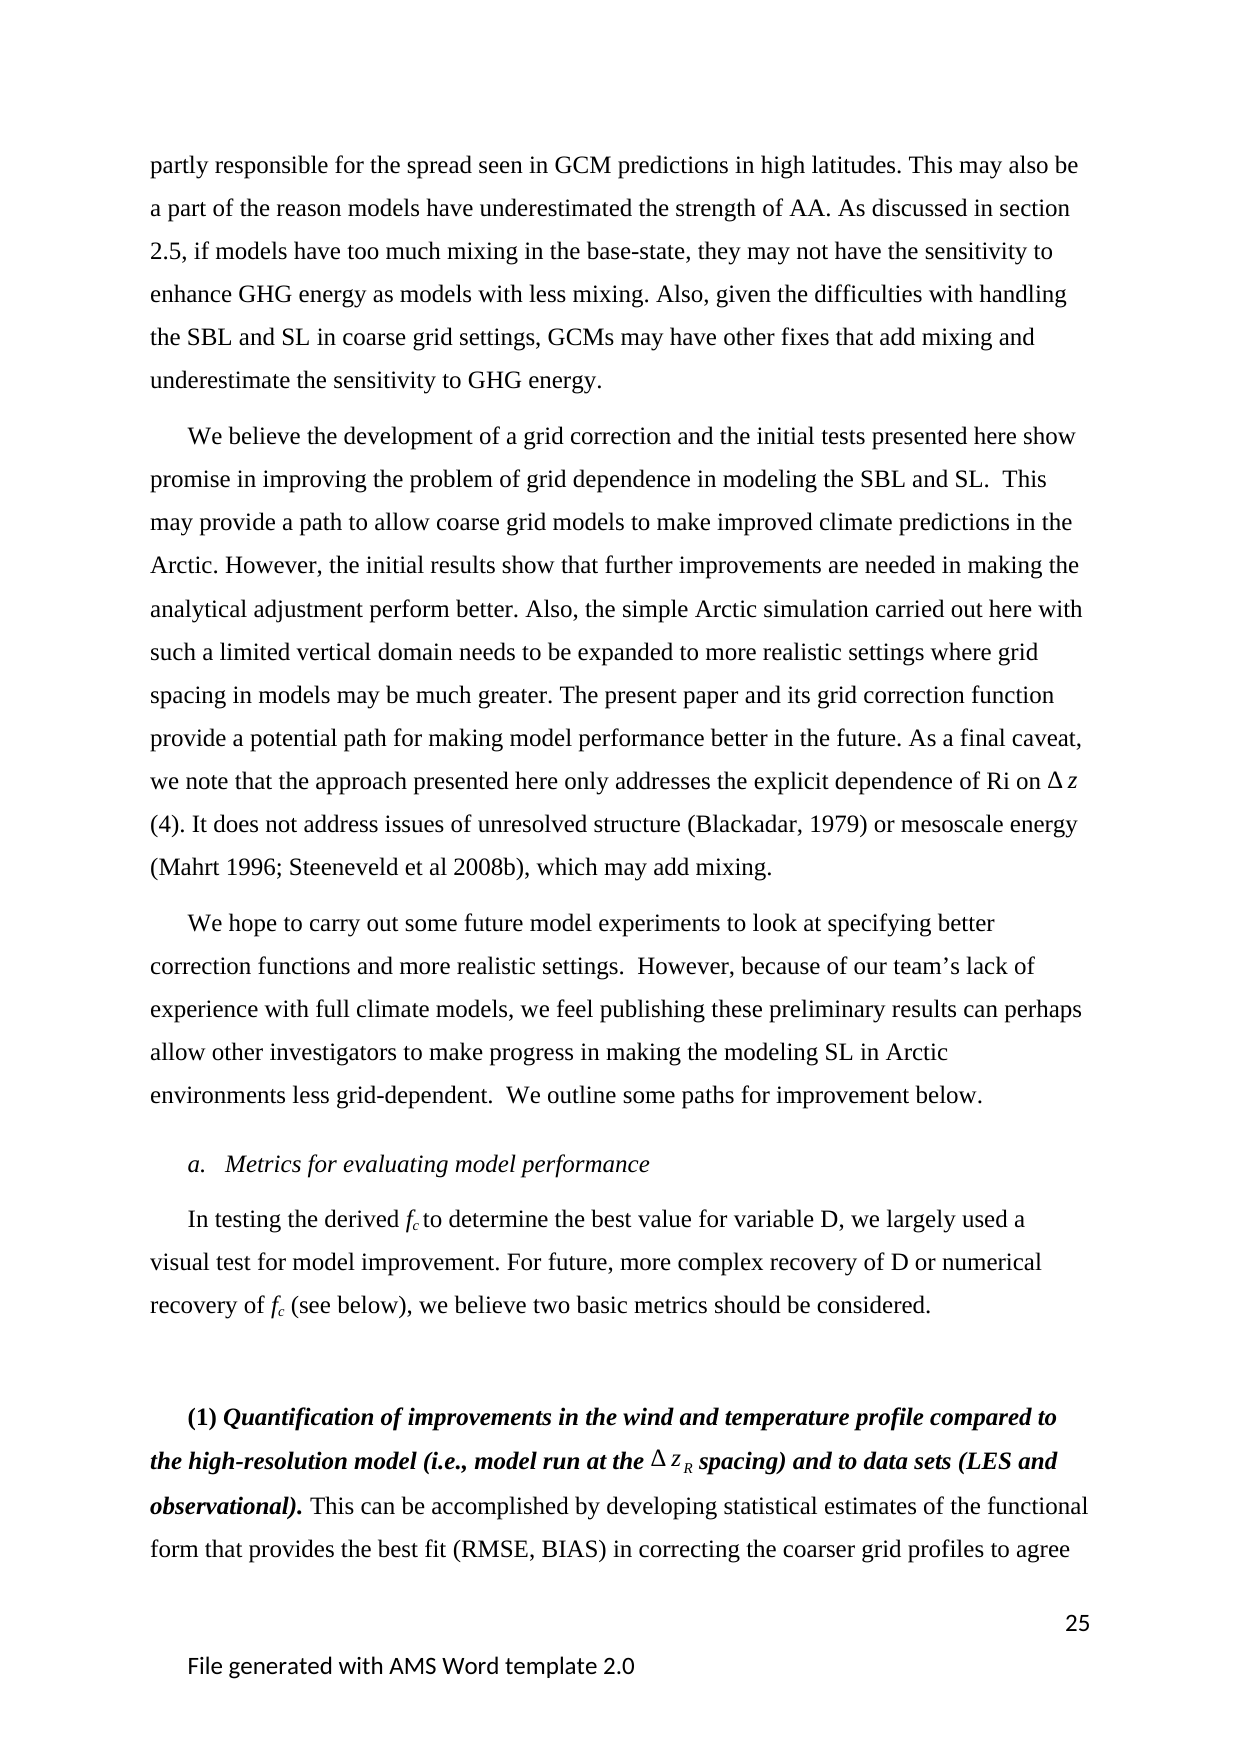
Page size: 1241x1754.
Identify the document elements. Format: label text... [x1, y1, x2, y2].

text We hope to carry out some future model experiments to look at specifying better correction functions and more realistic settings. However, because of our team’s lack of experience with full climate models, we feel publishing these preliminary results can perhaps allow other investigators to make progress in making the modeling SL in Arctic environments less grid-dependent. We outline some paths for improvement below. [150, 908, 1090, 1109]
text partly responsible for the spread seen in GCM predictions in high latitudes. This may also be a part of the reason models have underestimated the strength of AA. As discussed in section 2.5, if models have too much mixing in the base-state, they may not have the sensitivity to enhance GHG energy as models with less mixing. Also, given the difficulties with handling the SBL and SL in coarse grid settings, GCMs may have other fixes that add mixing and underestimate the sensitivity to GHG energy. [150, 150, 1090, 394]
text In testing the derived fc to determine the best value for variable D, we largely used a visual test for model improvement. For future, more complex recovery of D or numerical recovery of fc (see below), we believe two basic metrics should be considered. [150, 1204, 1090, 1319]
text (1) Quantification of improvements in the wind and temperature profile compared to the high-resolution model (i.e., model run at the spacing) and to data sets (LES and observational). This can be accomplished by developing statistical estimates of the functional form that provides the best fit (RMSE, BIAS) in correcting the coarser grid profiles to agree [150, 1402, 1090, 1563]
text We believe the development of a grid correction and the initial tests presented here show promise in improving the problem of grid dependence in modeling the SBL and SL. This may provide a path to allow coarse grid models to make improved climate predictions in the Arctic. However, the initial results show that further improvements are needed in making the analytical adjustment perform better. Also, the simple Arctic simulation carried out here with such a limited vertical domain needs to be expanded to more realistic settings where grid spacing in models may be much greater. The present paper and its grid correction function provide a potential path for making model performance better in the future. As a final caveat, we note that the approach presented here only addresses the explicit dependence of Ri on (4). It does not address issues of unresolved structure (Blackadar, 1979) or mesoscale energy (Mahrt 1996; Steeneveld et al 2008b), which may add mixing. [150, 421, 1090, 881]
list Metrics for evaluating model performance [187, 1149, 1090, 1177]
